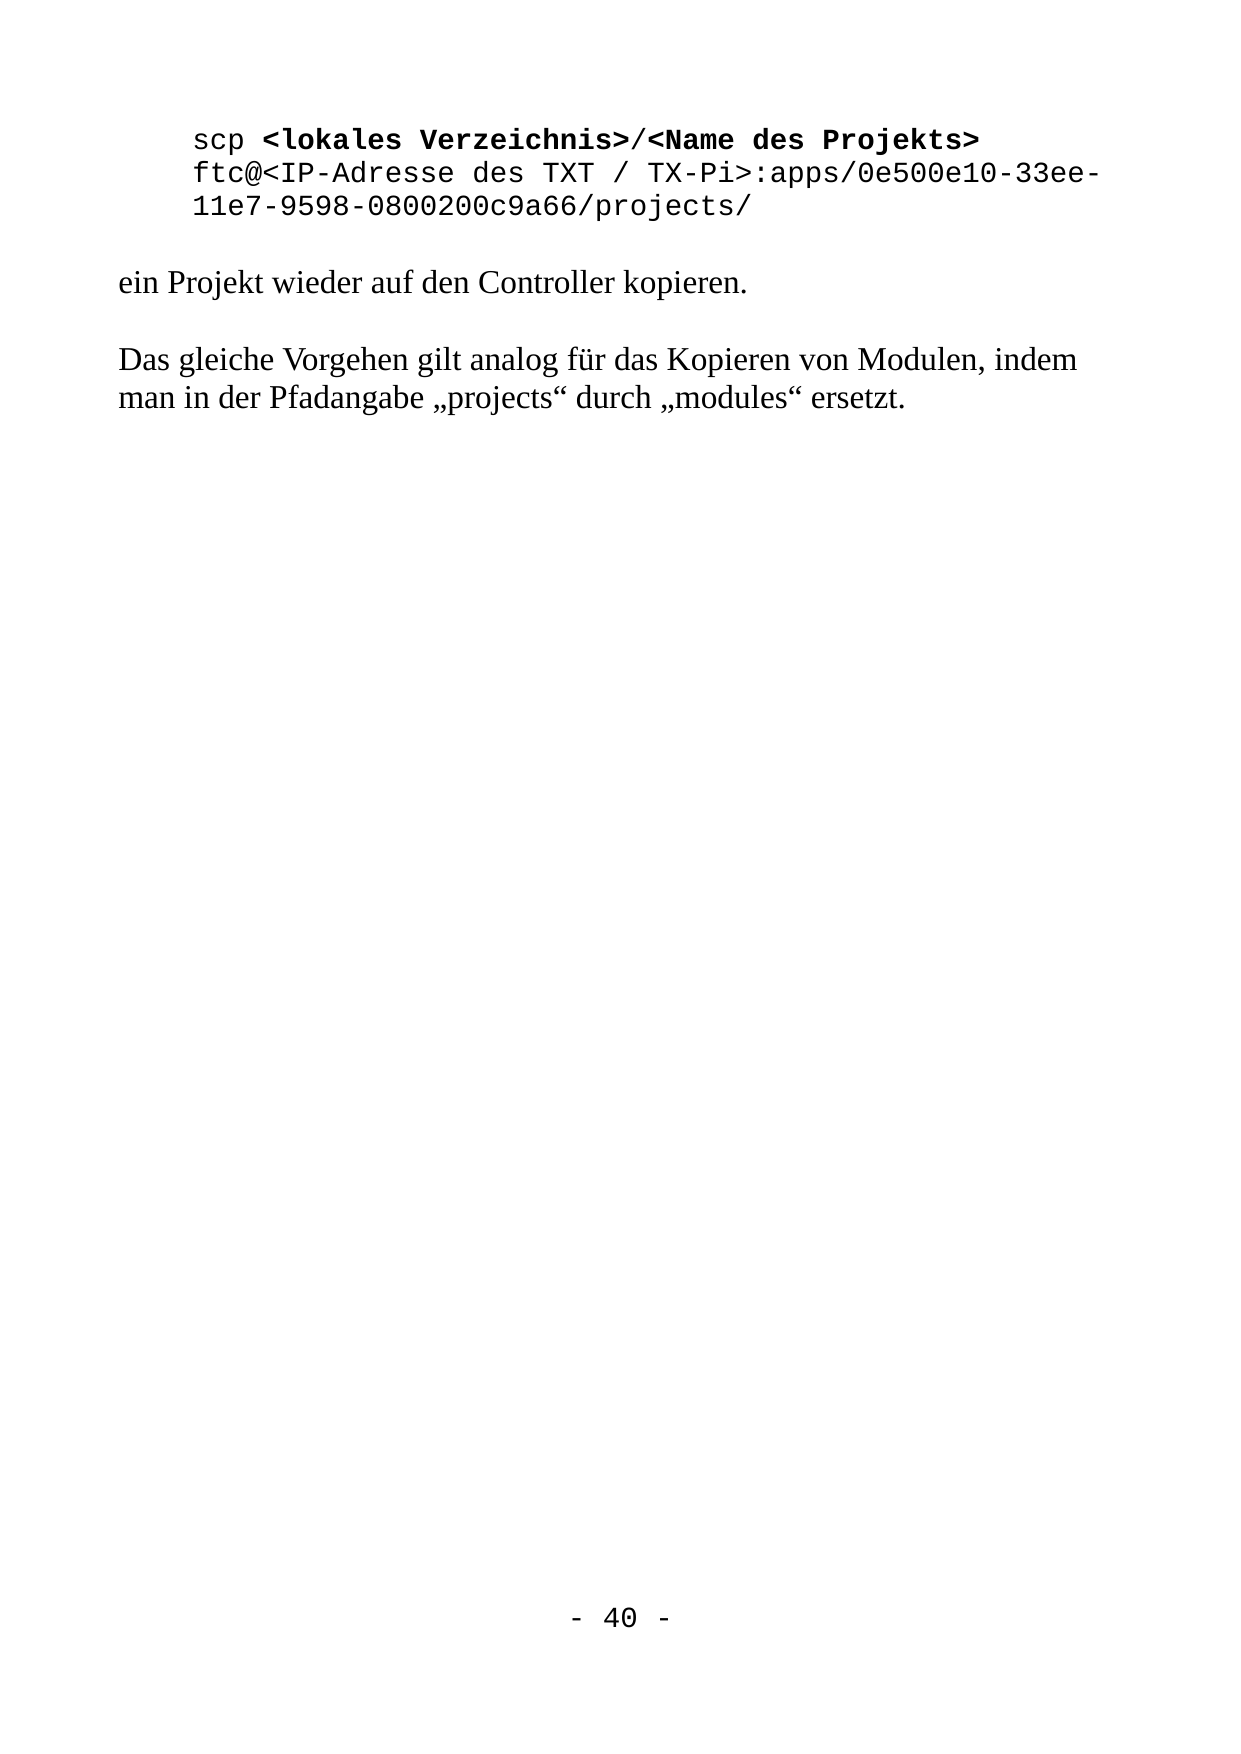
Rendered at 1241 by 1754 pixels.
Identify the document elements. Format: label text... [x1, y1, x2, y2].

text scp <lokales Verzeichnis>/<Name des Projekts> [118, 118, 1122, 158]
text Das gleiche Vorgehen gilt analog für das Kopieren von Modulen, indem man in der Pfadangabe „projects“ durch „modules“ ersetzt. [118, 339, 1122, 416]
text ftc@<IP-Adresse des TXT / TX-Pi>:apps/0e500e10-33ee- 11e7-9598-0800200c9a66/projects/ [118, 158, 1122, 224]
text ein Projekt wieder auf den Controller kopieren. [118, 262, 1122, 301]
